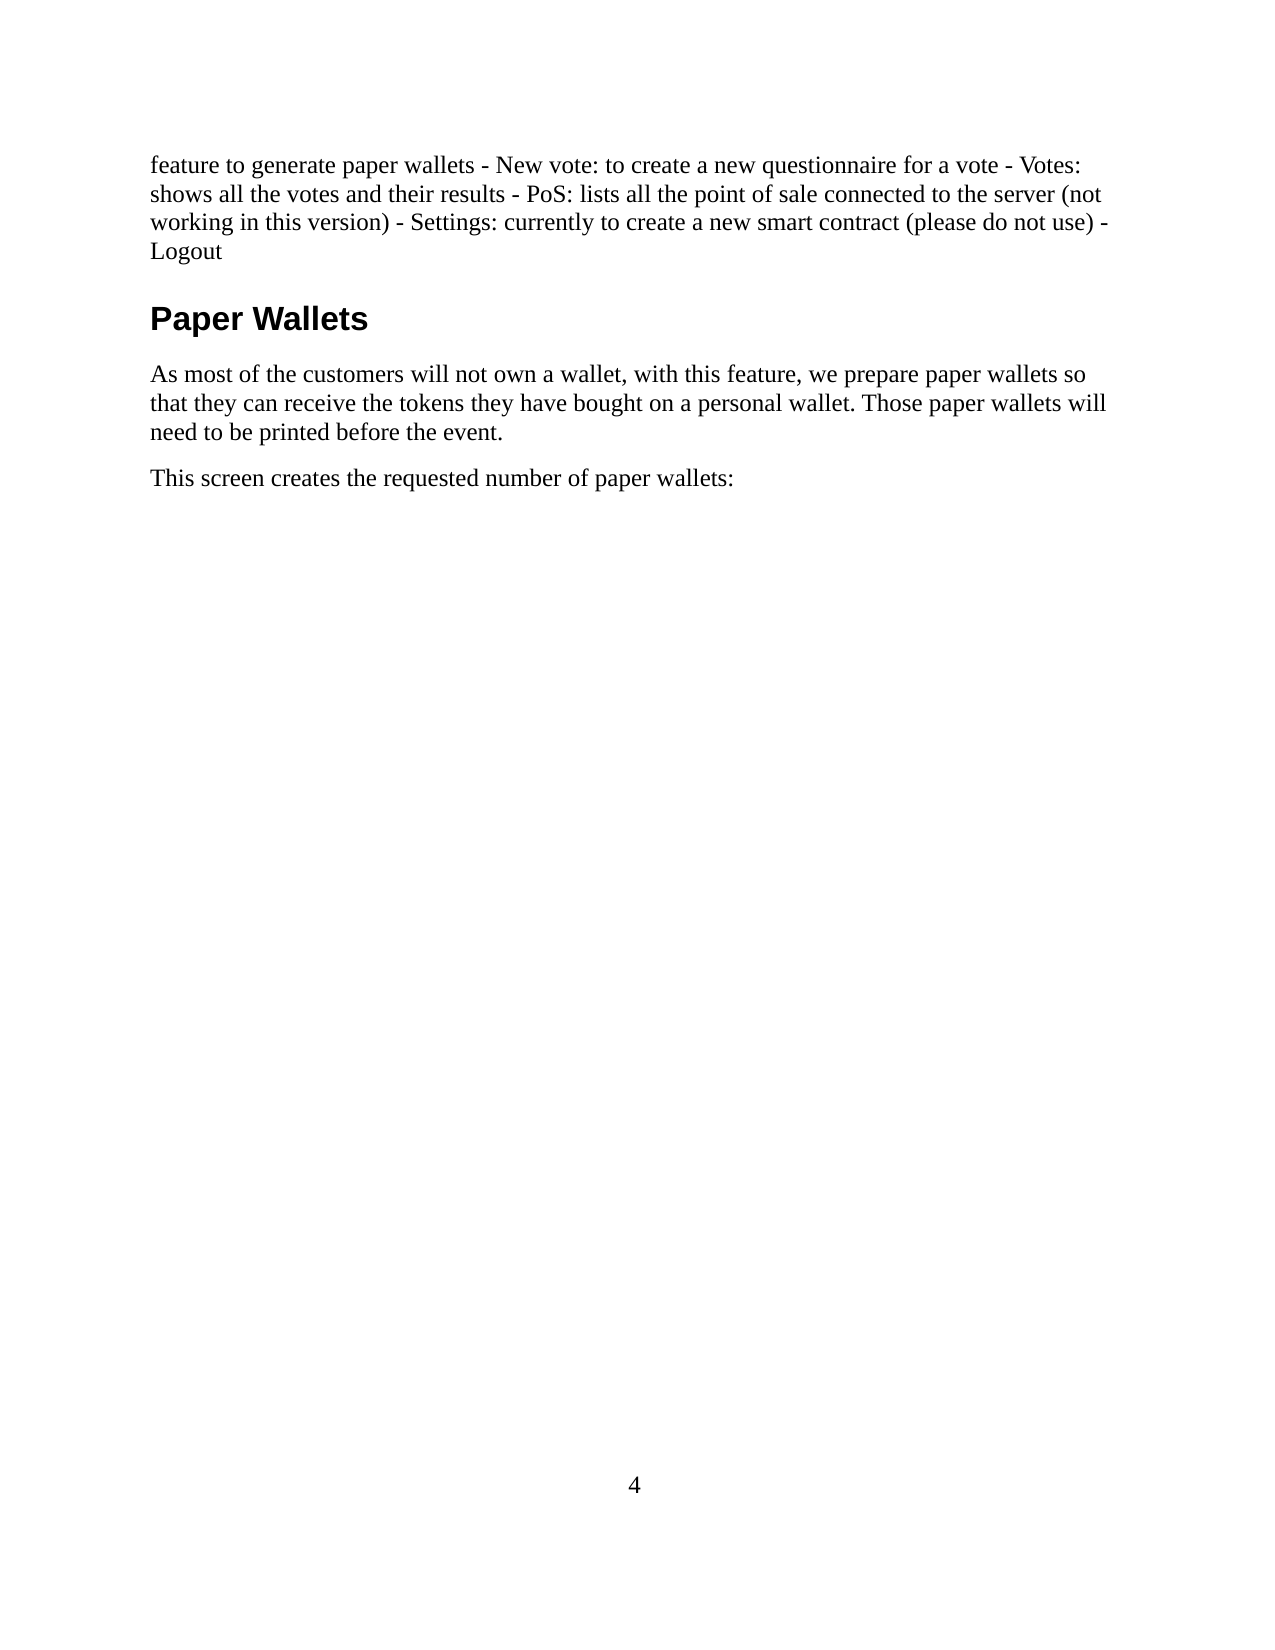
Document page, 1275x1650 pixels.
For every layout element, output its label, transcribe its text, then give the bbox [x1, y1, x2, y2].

text feature to generate paper wallets - New vote: to create a new questionnaire for a vote - Votes: shows all the votes and their results - PoS: lists all the point of sale connected to the server (not working in this version) - Settings: currently to create a new smart contract (please do not use) - Logout [150, 150, 1125, 265]
text As most of the customers will not own a wallet, with this feature, we prepare paper wallets so that they can receive the tokens they have bought on a personal wallet. Those paper wallets will need to be printed before the event. [150, 359, 1125, 445]
text This screen creates the requested number of paper wallets: [150, 463, 1125, 492]
subtitle Paper Wallets [150, 299, 1125, 338]
